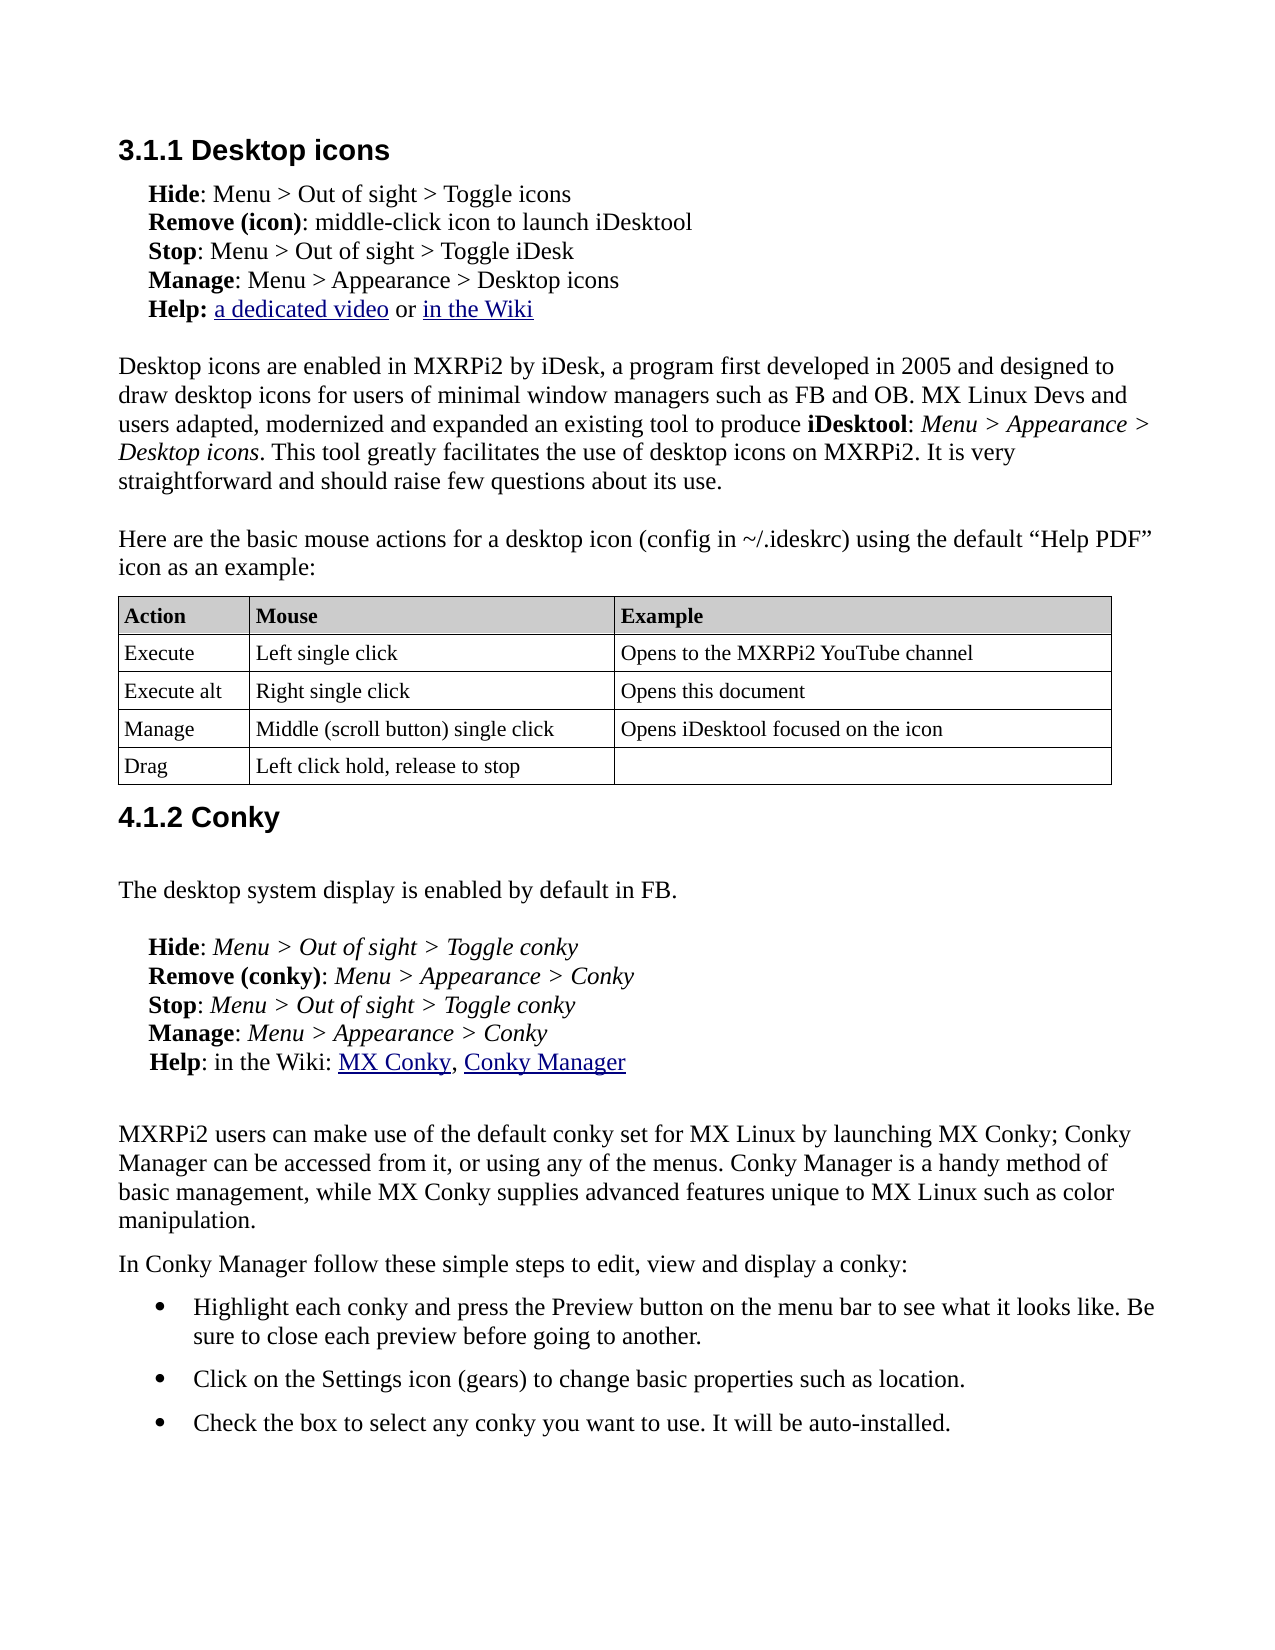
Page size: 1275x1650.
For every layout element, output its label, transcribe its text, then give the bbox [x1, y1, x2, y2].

list Highlight each conky and press the Preview button on the menu bar to see what it looks like. Be sure to close each preview before going to another. [156, 1292, 1157, 1350]
text Stop: Menu > Out of sight > Toggle conky [148, 990, 1157, 1018]
text The desktop system display is enabled by default in FB. [118, 875, 1157, 903]
table_cell Middle (scroll button) single click [250, 710, 614, 747]
list Check the box to select any conky you want to use. It will be auto-installed. [156, 1408, 1157, 1436]
subtitle 4.1.2 Conky [118, 800, 1157, 833]
table_cell Execute alt [119, 672, 249, 709]
list Click on the Settings icon (gears) to change basic properties such as location. [156, 1364, 1157, 1393]
text Remove (icon): middle-click icon to launch iDesktool [148, 207, 1157, 236]
text In Conky Manager follow these simple steps to edit, view and display a conky: [118, 1249, 1157, 1278]
table_cell Right single click [250, 672, 614, 709]
text MXRPi2 users can make use of the default conky set for MX Linux by launching MX Conky; Conky Manager can be accessed from it, or using any of the menus. Conky Manager is a handy method of basic management, while MX Conky supplies advanced features unique to MX Linux such as color manipulation. [118, 1119, 1157, 1234]
table_header Action [119, 597, 249, 633]
text Help: in the Wiki: MX Conky, Conky Manager [118, 1047, 1157, 1076]
table_cell Opens to the MXRPi2 YouTube channel [615, 635, 1111, 671]
text Stop: Menu > Out of sight > Toggle iDesk [148, 236, 1157, 265]
text Desktop icons are enabled in MXRPi2 by iDesk, a program first developed in 2005 and designed to draw desktop icons for users of minimal window managers such as FB and OB. MX Linux Devs and users adapted, modernized and expanded an existing tool to produce iDesktool: Menu > Appearance > Desktop icons. This tool greatly facilitates the use of desktop icons on MXRPi2. It is very straightforward and should raise few questions about its use. [118, 351, 1157, 495]
text Hide: Menu > Out of sight > Toggle conky [148, 932, 1157, 961]
table_cell Opens iDesktool focused on the icon [615, 710, 1111, 747]
text Here are the basic mouse actions for a desktop icon (config in ~/.ideskrc) using the default “Help PDF” icon as an example: [118, 524, 1157, 581]
table_cell Execute [119, 635, 249, 671]
table_cell Drag [119, 748, 249, 784]
table_cell Opens this document [615, 672, 1111, 709]
text Help: a dedicated video or in the Wiki [148, 294, 1157, 322]
text Manage: Menu > Appearance > Conky [148, 1018, 1157, 1047]
subtitle 3.1.1 Desktop icons [118, 133, 1157, 166]
table_header Mouse [250, 597, 614, 633]
table_header Example [615, 597, 1111, 633]
table_cell Left single click [250, 635, 614, 671]
text Remove (conky): Menu > Appearance > Conky [148, 961, 1157, 990]
table_cell [615, 748, 1111, 784]
text Manage: Menu > Appearance > Desktop icons [148, 265, 1157, 294]
text Hide: Menu > Out of sight > Toggle icons [148, 179, 1157, 207]
table_cell Manage [119, 710, 249, 747]
table_cell Left click hold, release to stop [250, 748, 614, 784]
